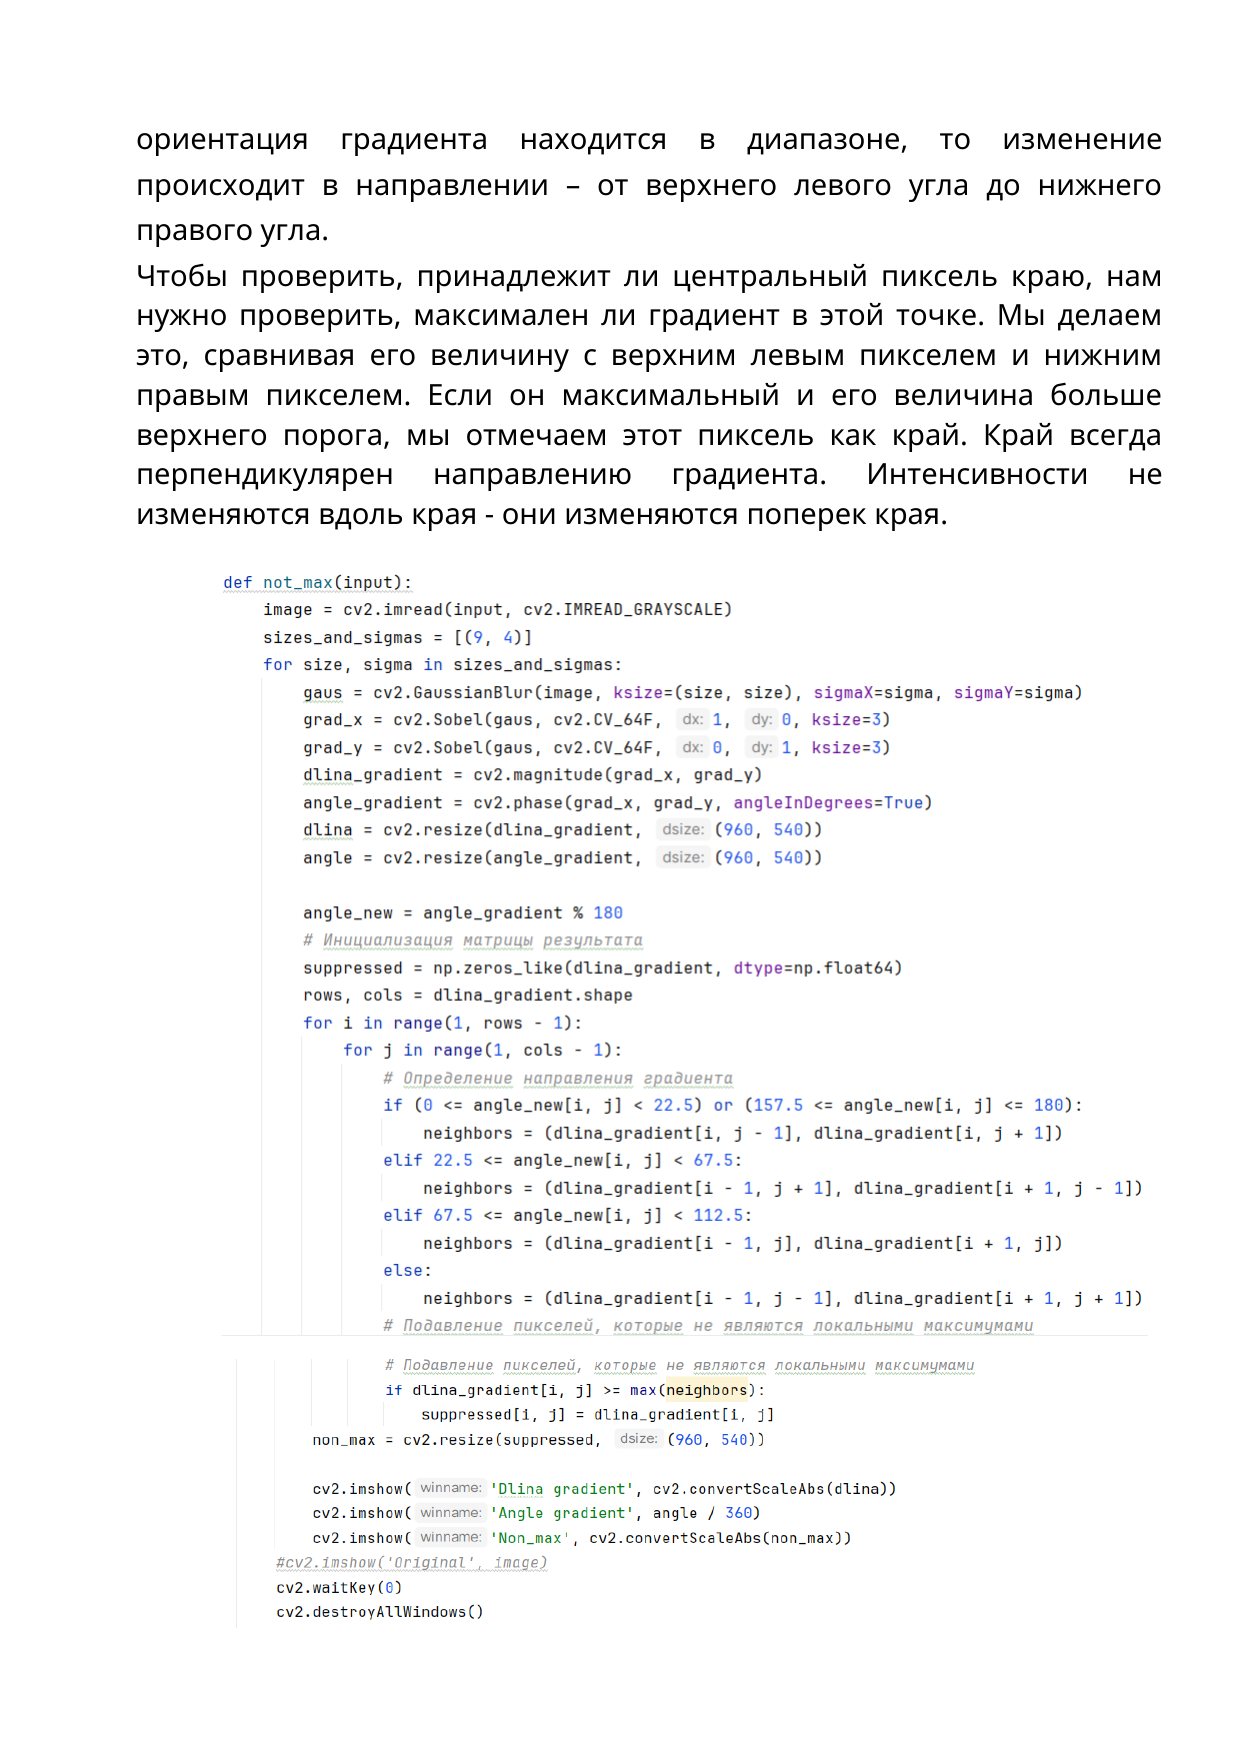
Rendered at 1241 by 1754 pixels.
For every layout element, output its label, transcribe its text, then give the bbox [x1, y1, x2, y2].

text Чтобы проверить, принадлежит ли центральный пиксель краю, нам нужно проверить, максимален ли градиент в этой точке. Мы делаем это, сравнивая его величину с верхним левым пикселем и нижним правым пикселем. Если он максимальный и его величина больше верхнего порога, мы отмечаем этот пиксель как край. Край всегда перпендикулярен направлению градиента. Интенсивности не изменяются вдоль края - они изменяются поперек края. [136, 255, 1163, 533]
text ориентация градиента находится в диапазоне, то изменение происходит в направлении – от верхнего левого угла до нижнего правого угла. [136, 118, 1163, 249]
